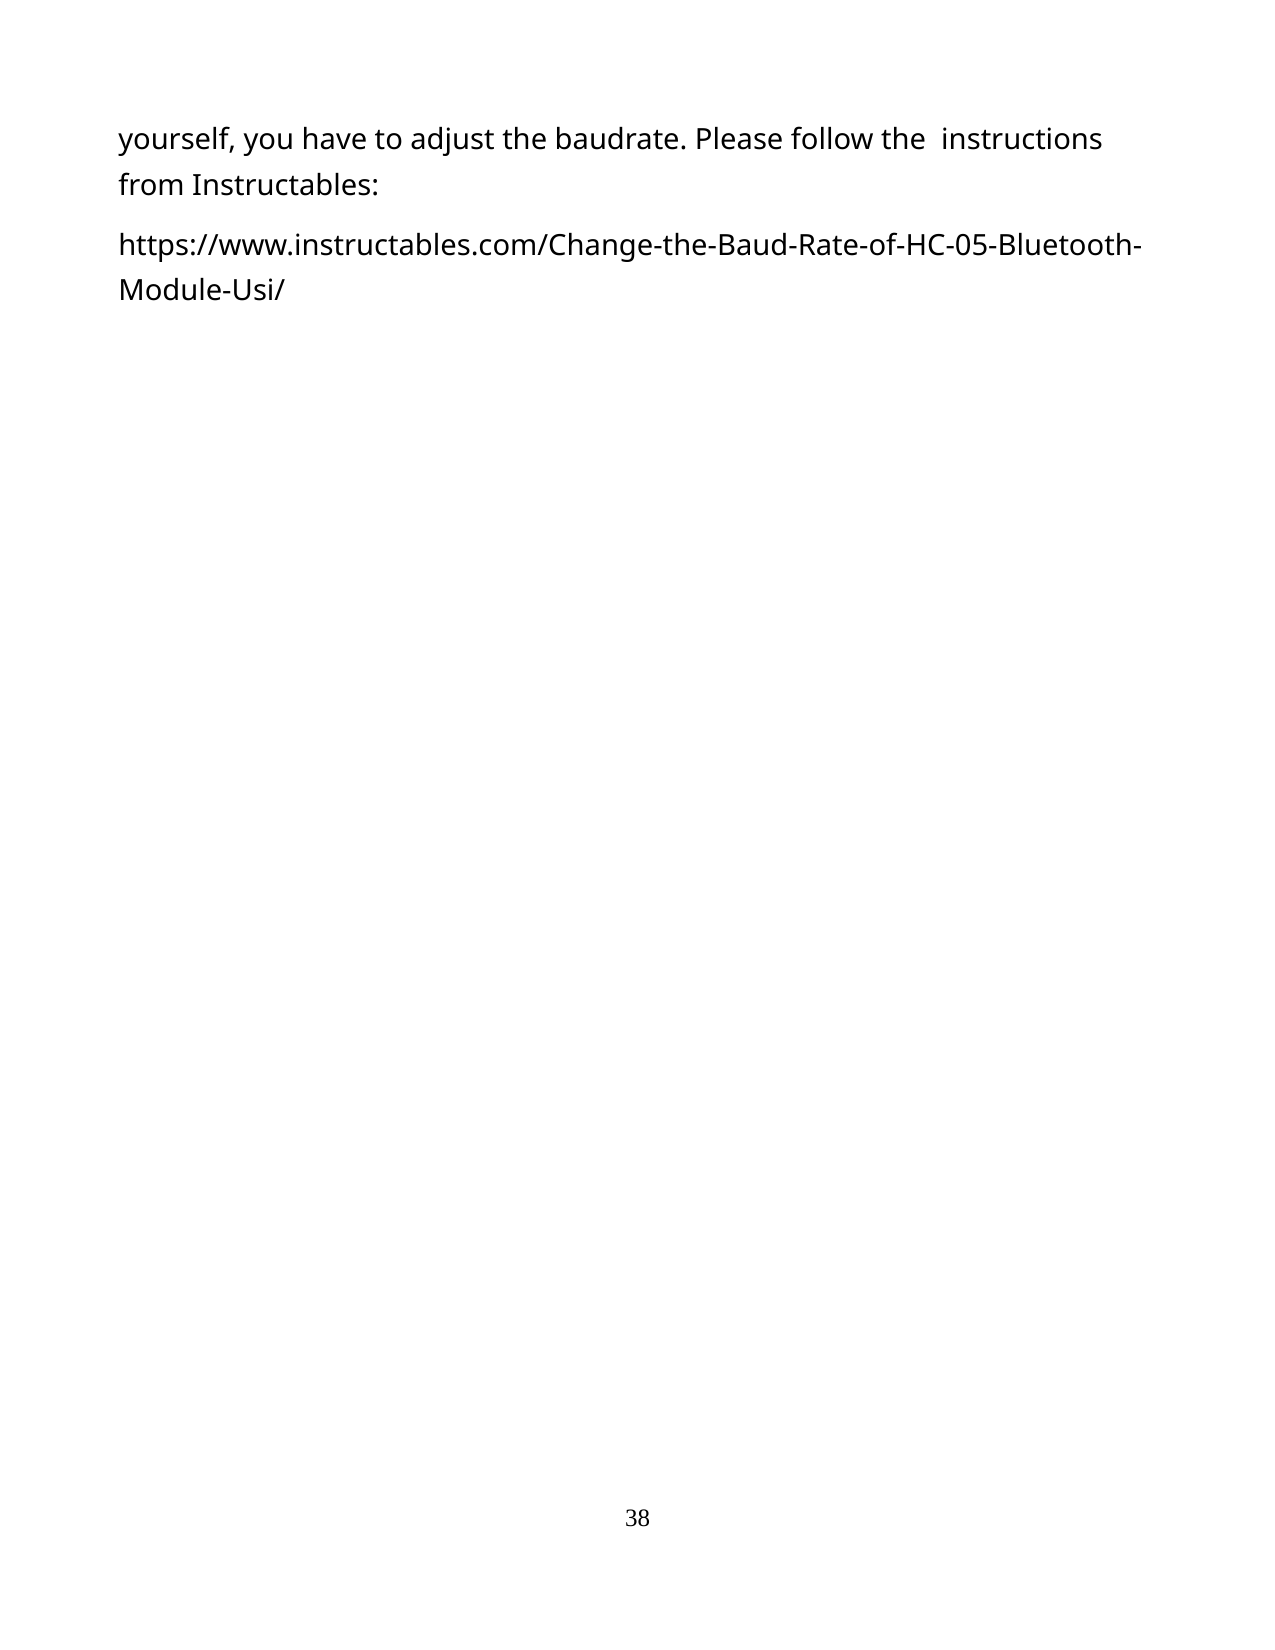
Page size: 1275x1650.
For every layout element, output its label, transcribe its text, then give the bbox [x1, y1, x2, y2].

text yourself, you have to adjust the baudrate. Please follow the instructions from Instructables: [118, 118, 1157, 203]
text https://www.instructables.com/Change-the-Baud-Rate-of-HC-05-Bluetooth-Module-Usi/ [118, 224, 1157, 309]
